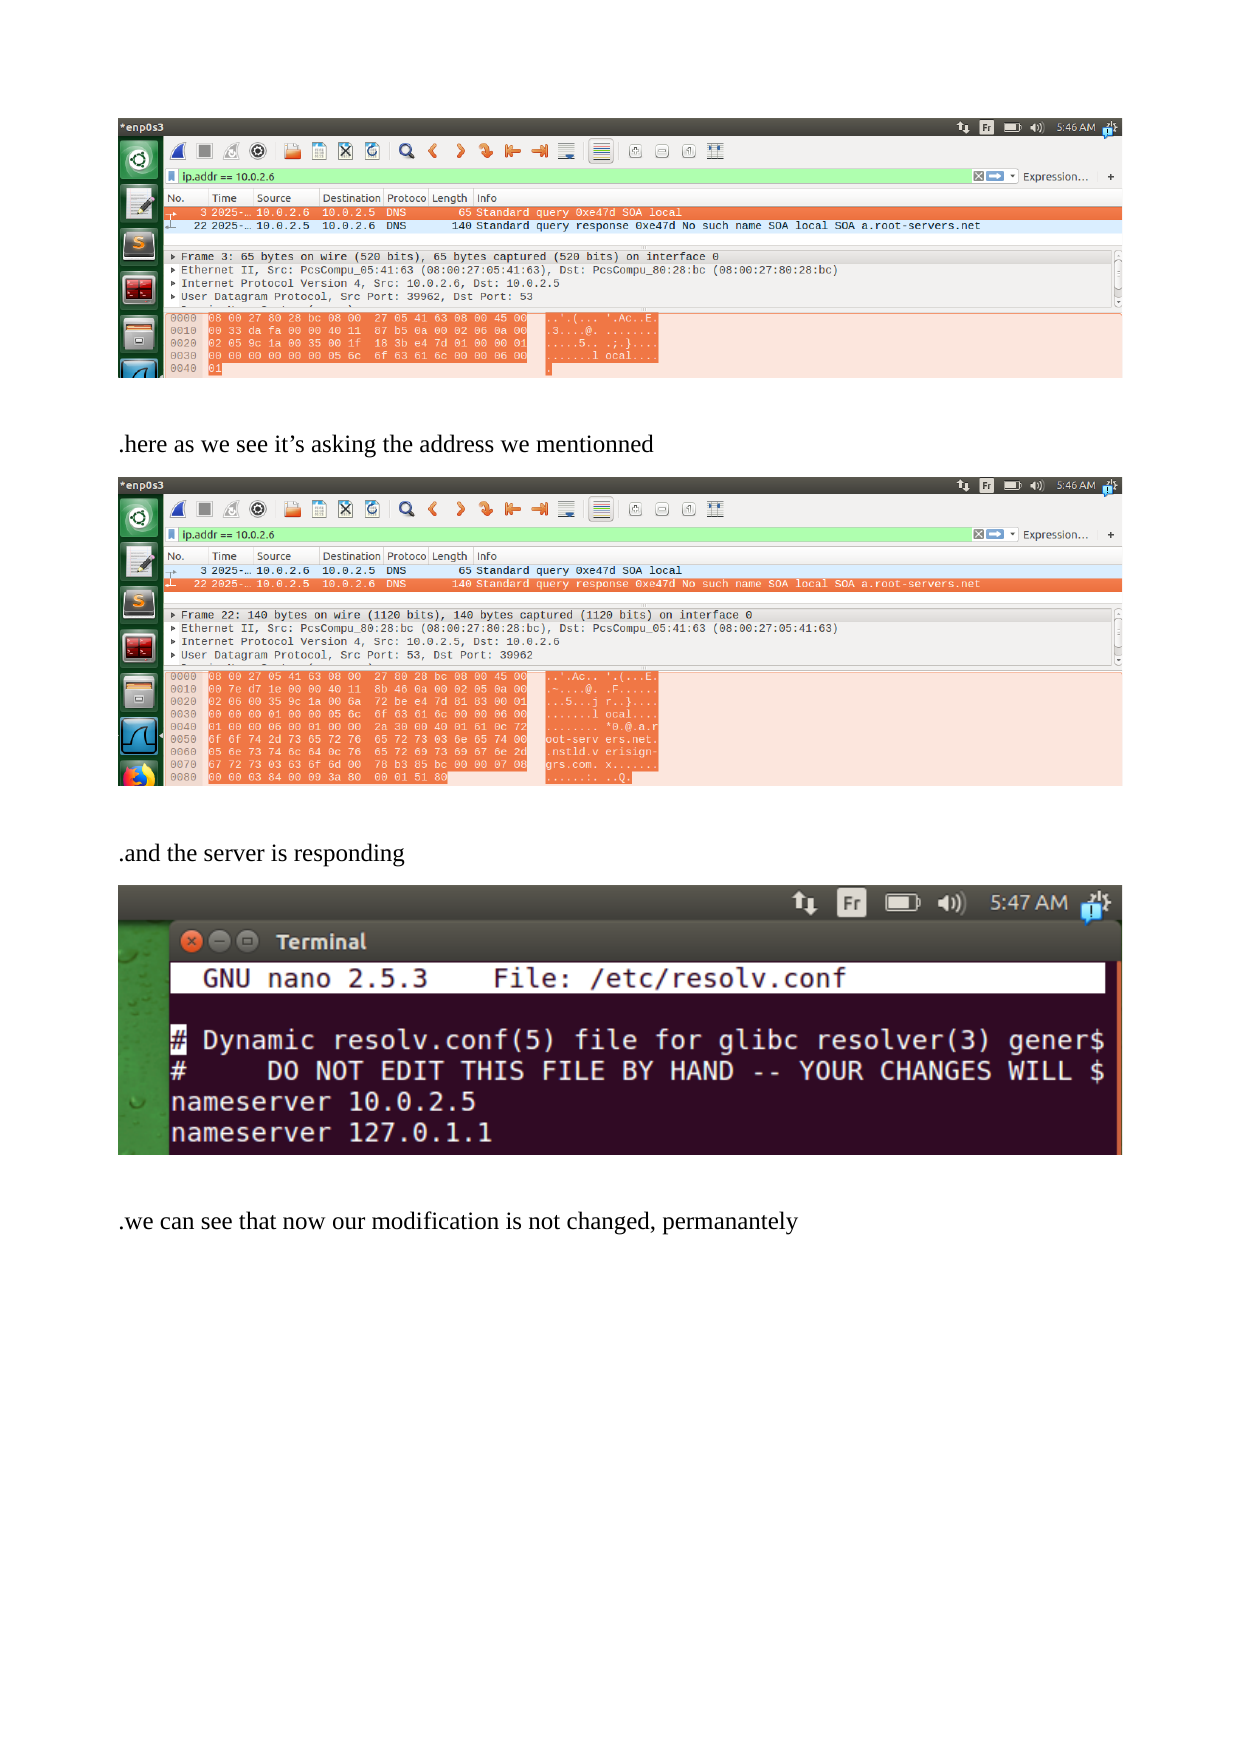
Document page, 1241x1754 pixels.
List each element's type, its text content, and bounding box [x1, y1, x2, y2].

text .and the server is responding [118, 838, 1122, 866]
picture [118, 885, 1123, 1155]
picture [118, 477, 1123, 786]
text .here as we see it’s asking the address we mentionned [118, 429, 1122, 458]
text .we can see that now our modification is not changed, permanantely [118, 1206, 1122, 1235]
picture [118, 118, 1123, 378]
